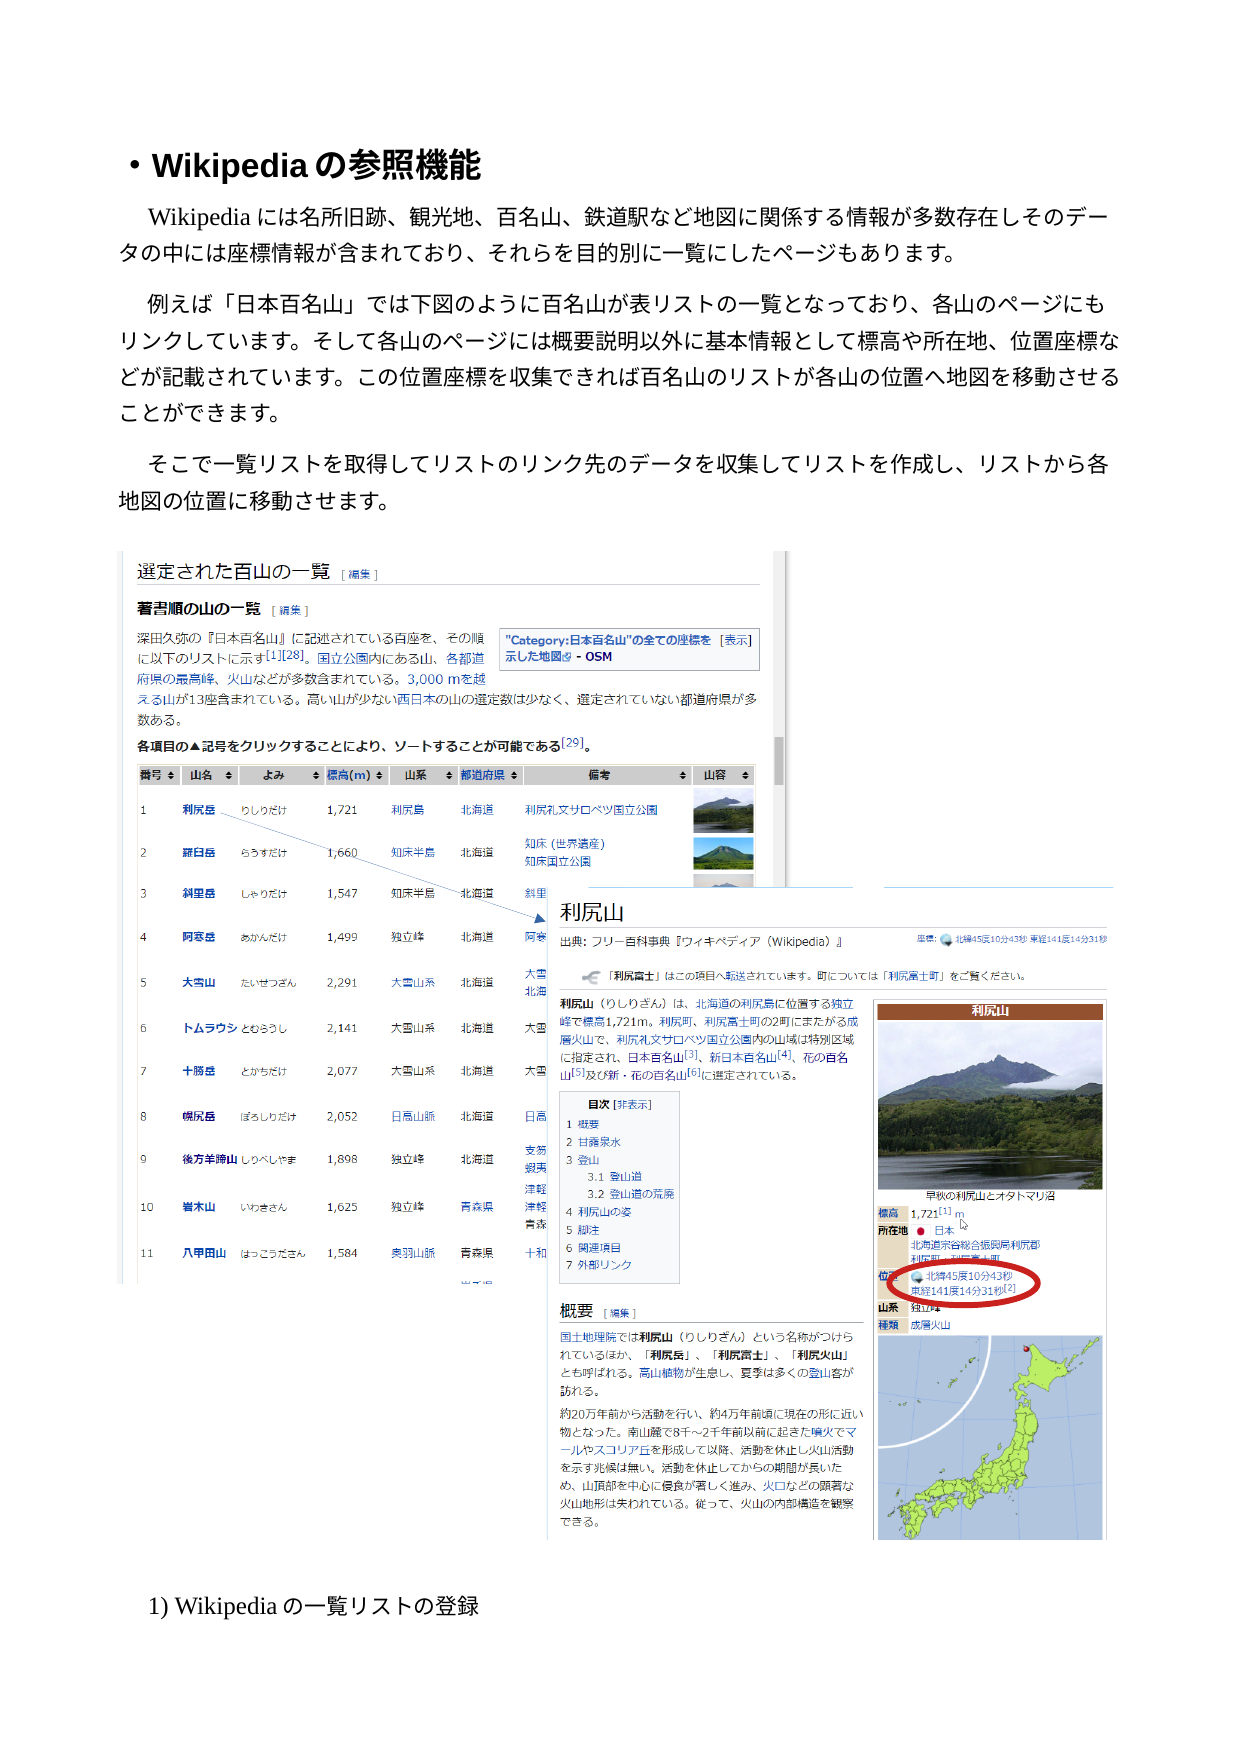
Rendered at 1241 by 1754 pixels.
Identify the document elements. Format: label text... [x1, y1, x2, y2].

text Wikipediaには名所旧跡、観光地、百名山、鉄道駅など地図に関係する情報が多数存在しそのデータの中には座標情報が含まれており、それらを目的別に一覧にしたページもあります。 [118, 200, 1122, 268]
text 例えば「日本百名山」では下図のように百名山が表リストの一覧となっており、各山のページにもリンクしています。そして各山のページには概要説明以外に基本情報として標高や所在地、位置座標などが記載されています。この位置座標を収集できれば百名山のリストが各山の位置へ地図を移動させることができます。 [118, 287, 1122, 428]
text そこで一覧リストを取得してリストのリンク先のデータを収集してリストを作成し、リストから各地図の位置に移動させます。 [118, 447, 1122, 515]
picture [116, 551, 1114, 1540]
subtitle ・Wikipediaの参照機能 [118, 139, 1122, 187]
text 1) Wikipediaの一覧リストの登録 [118, 1589, 1122, 1621]
